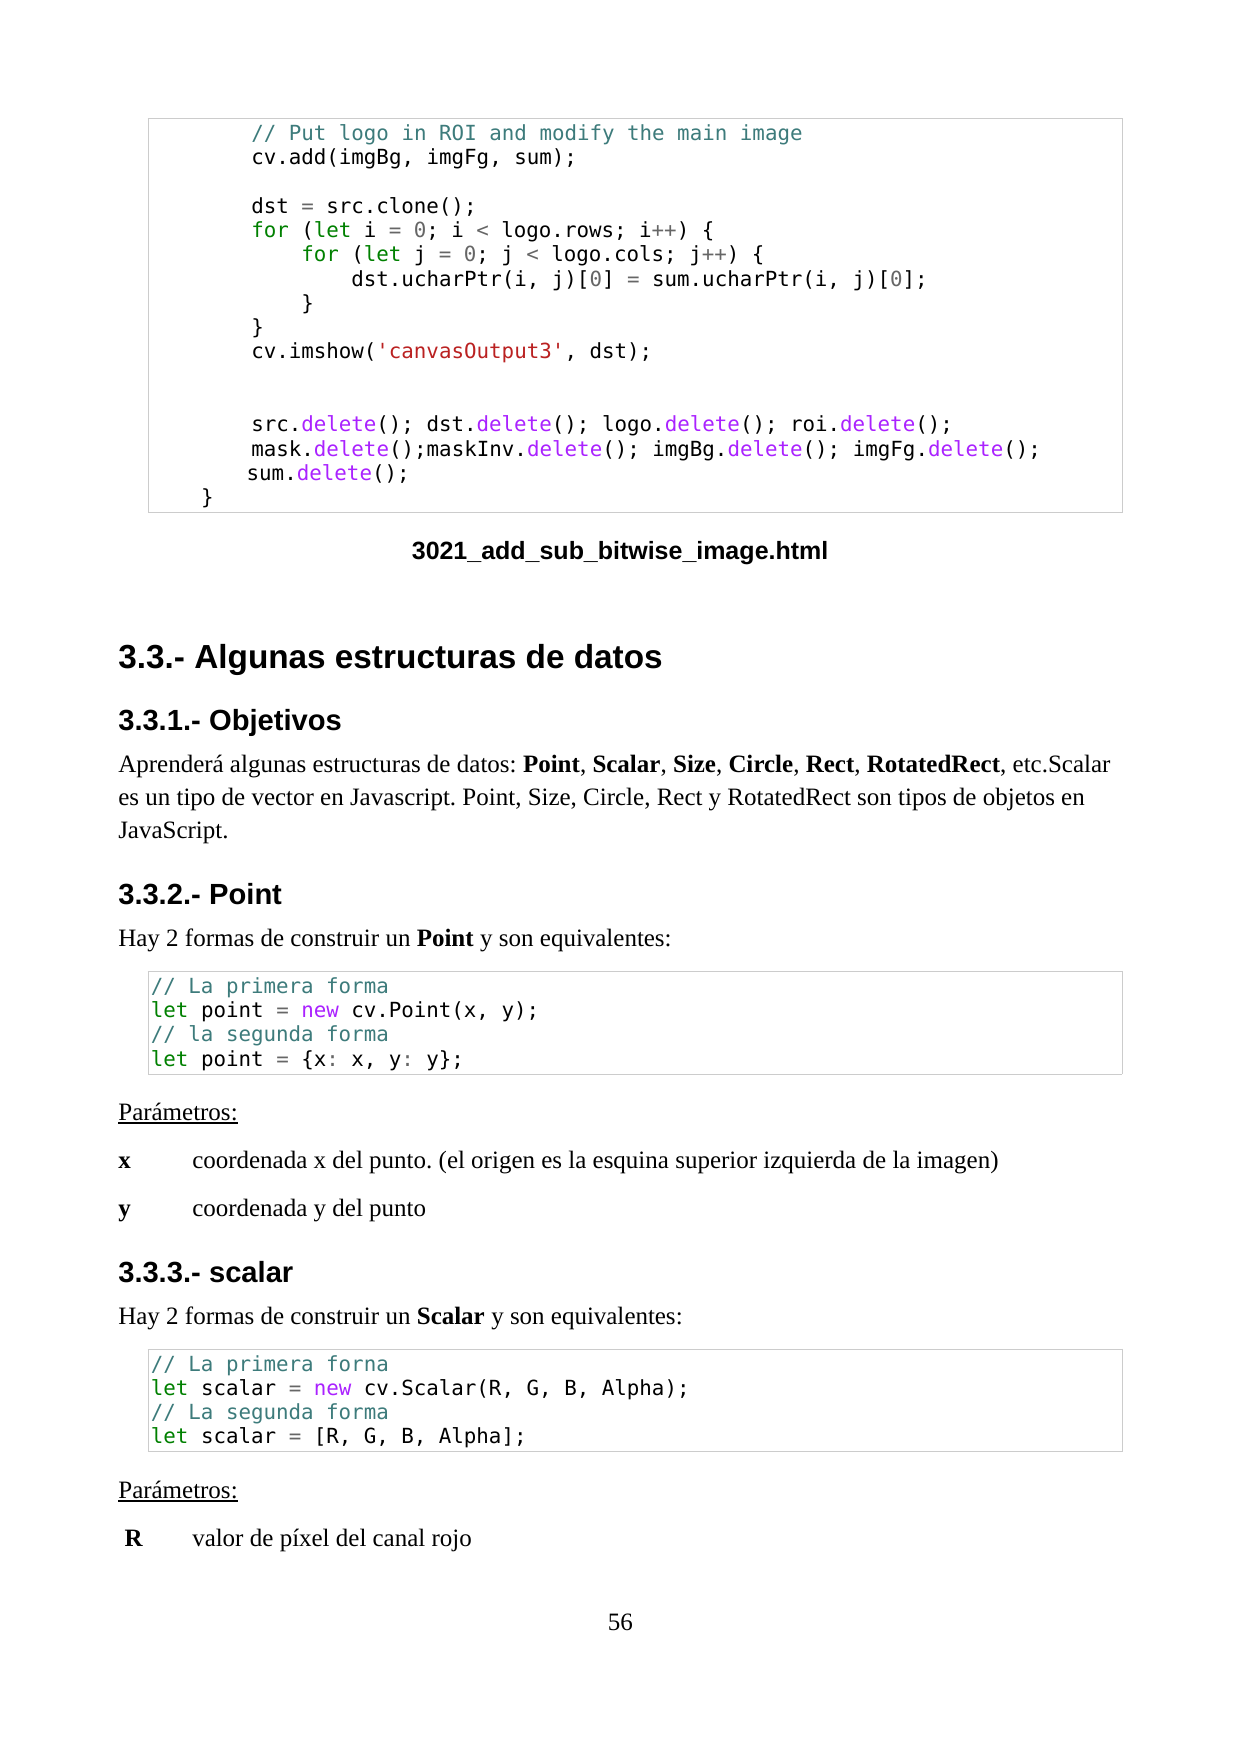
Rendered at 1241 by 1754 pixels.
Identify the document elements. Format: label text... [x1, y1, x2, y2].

text dst = src.clone(); [149, 191, 1122, 215]
text for (let i = 0; i < logo.rows; i++) { [149, 215, 1122, 239]
text 3021_add_sub_bitwise_image.html [118, 536, 1122, 565]
text let point = {x: x, y: y}; [149, 1043, 1122, 1074]
text Parámetros: [118, 1097, 1122, 1126]
subtitle Algunas estructuras de datos [118, 637, 1122, 676]
text // La primera forna [149, 1350, 1122, 1373]
text // La primera forma [149, 972, 1122, 995]
text let scalar = new cv.Scalar(R, G, B, Alpha); [149, 1373, 1122, 1397]
text Aprenderá algunas estructuras de datos: Point, Scalar, Size, Circle, Rect, RotatedRect, etc.Scalar es un tipo de vector en Javascript. Point, Size, Circle, Rect y RotatedRect son tipos de objetos en JavaScript. [118, 749, 1122, 844]
text dst.ucharPtr(i, j)[0] = sum.ucharPtr(i, j)[0]; [149, 264, 1122, 288]
subtitle scalar [118, 1255, 1122, 1288]
text // Put logo in ROI and modify the main image [149, 119, 1122, 142]
subtitle Objetivos [118, 703, 1122, 736]
text } [149, 312, 1122, 337]
text x coordenada x del punto. (el origen es la esquina superior izquierda de la imagen) [118, 1145, 1122, 1174]
text Hay 2 formas de construir un Point y son equivalentes: [118, 923, 1122, 952]
text // La segunda forma [149, 1397, 1122, 1421]
text src.delete(); dst.delete(); logo.delete(); roi.delete(); [149, 409, 1122, 434]
text cv.imshow('canvasOutput3', dst); [149, 337, 1122, 364]
subtitle Point [118, 877, 1122, 911]
text R valor de píxel del canal rojo [118, 1523, 1122, 1552]
text Hay 2 formas de construir un Scalar y son equivalentes: [118, 1301, 1122, 1330]
text sum.delete(); [149, 458, 1122, 482]
text } [149, 482, 1122, 512]
text let scalar = [R, G, B, Alpha]; [149, 1421, 1122, 1451]
text } [149, 288, 1122, 312]
text y coordenada y del punto [118, 1193, 1122, 1221]
text for (let j = 0; j < logo.cols; j++) { [149, 239, 1122, 264]
text let point = new cv.Point(x, y); [149, 995, 1122, 1019]
text Parámetros: [118, 1475, 1122, 1504]
text // la segunda forma [149, 1019, 1122, 1043]
text cv.add(imgBg, imgFg, sum); [149, 142, 1122, 170]
text mask.delete();maskInv.delete(); imgBg.delete(); imgFg.delete(); [149, 434, 1122, 458]
